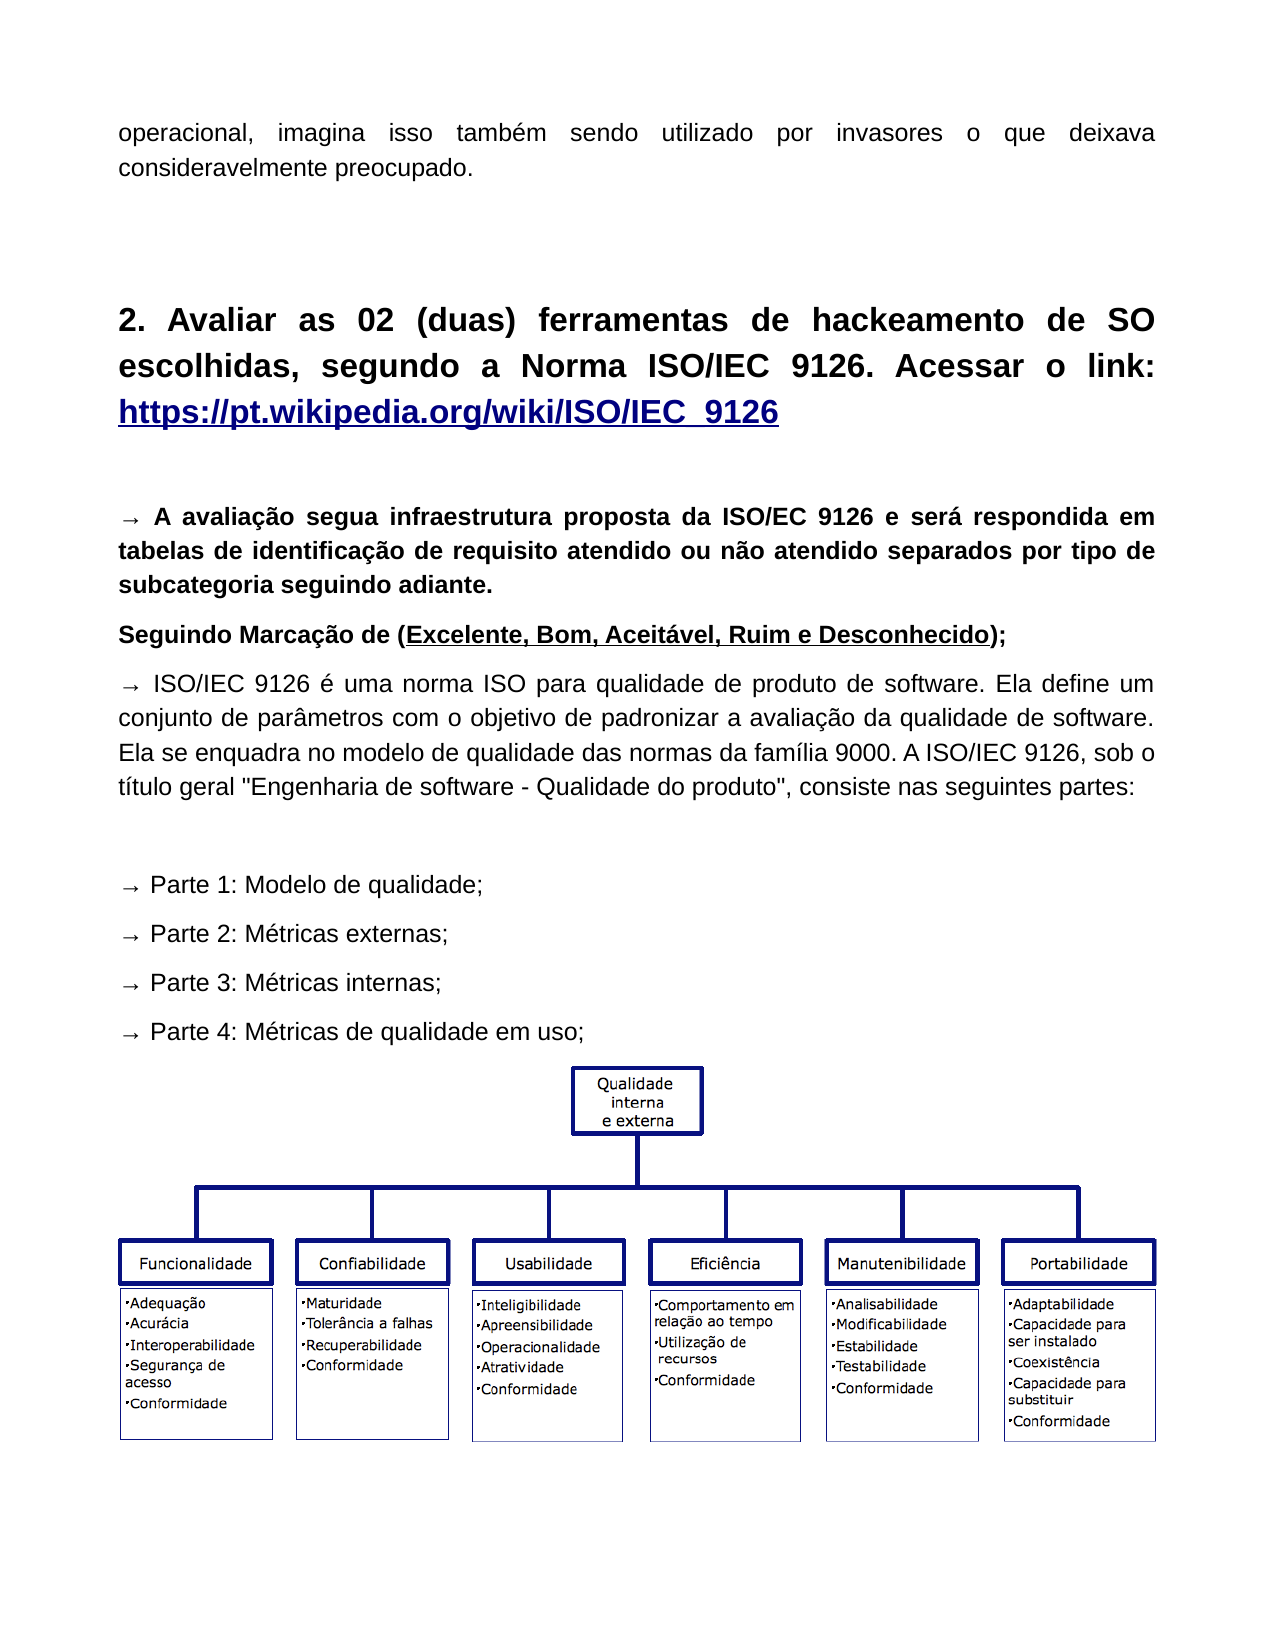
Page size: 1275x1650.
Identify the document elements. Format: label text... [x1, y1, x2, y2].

text → A avaliação segua infraestrutura proposta da ISO/EC 9126 e será respondida em tabelas de identificação de requisito atendido ou não atendido separados por tipo de subcategoria seguindo adiante. [118, 502, 1157, 599]
text → Parte 1: Modelo de qualidade; [118, 870, 1157, 899]
text operacional, imagina isso também sendo utilizado por invasores o que deixava consideravelmente preocupado. [118, 118, 1157, 181]
text 2. Avaliar as 02 (duas) ferramentas de hackeamento de SO escolhidas, segundo a Norma ISO/IEC 9126. Acessar o link: https://pt.wikipedia.org/wiki/ISO/IEC_9126 [118, 300, 1157, 430]
text → Parte 4: Métricas de qualidade em uso; [118, 1017, 1157, 1046]
text → ISO/IEC 9126 é uma norma ISO para qualidade de produto de software. Ela define um conjunto de parâmetros com o objetivo de padronizar a avaliação da qualidade de software. Ela se enquadra no modelo de qualidade das normas da família 9000. A ISO/IEC 9126, sob o título geral "Engenharia de software - Qualidade do produto", consiste nas seguintes partes: [118, 669, 1157, 801]
text → Parte 2: Métricas externas; [118, 919, 1157, 948]
picture [118, 1066, 1157, 1442]
text → Parte 3: Métricas internas; [118, 968, 1157, 997]
text Seguindo Marcação de (Excelente, Bom, Aceitável, Ruim e Desconhecido); [118, 619, 1157, 648]
